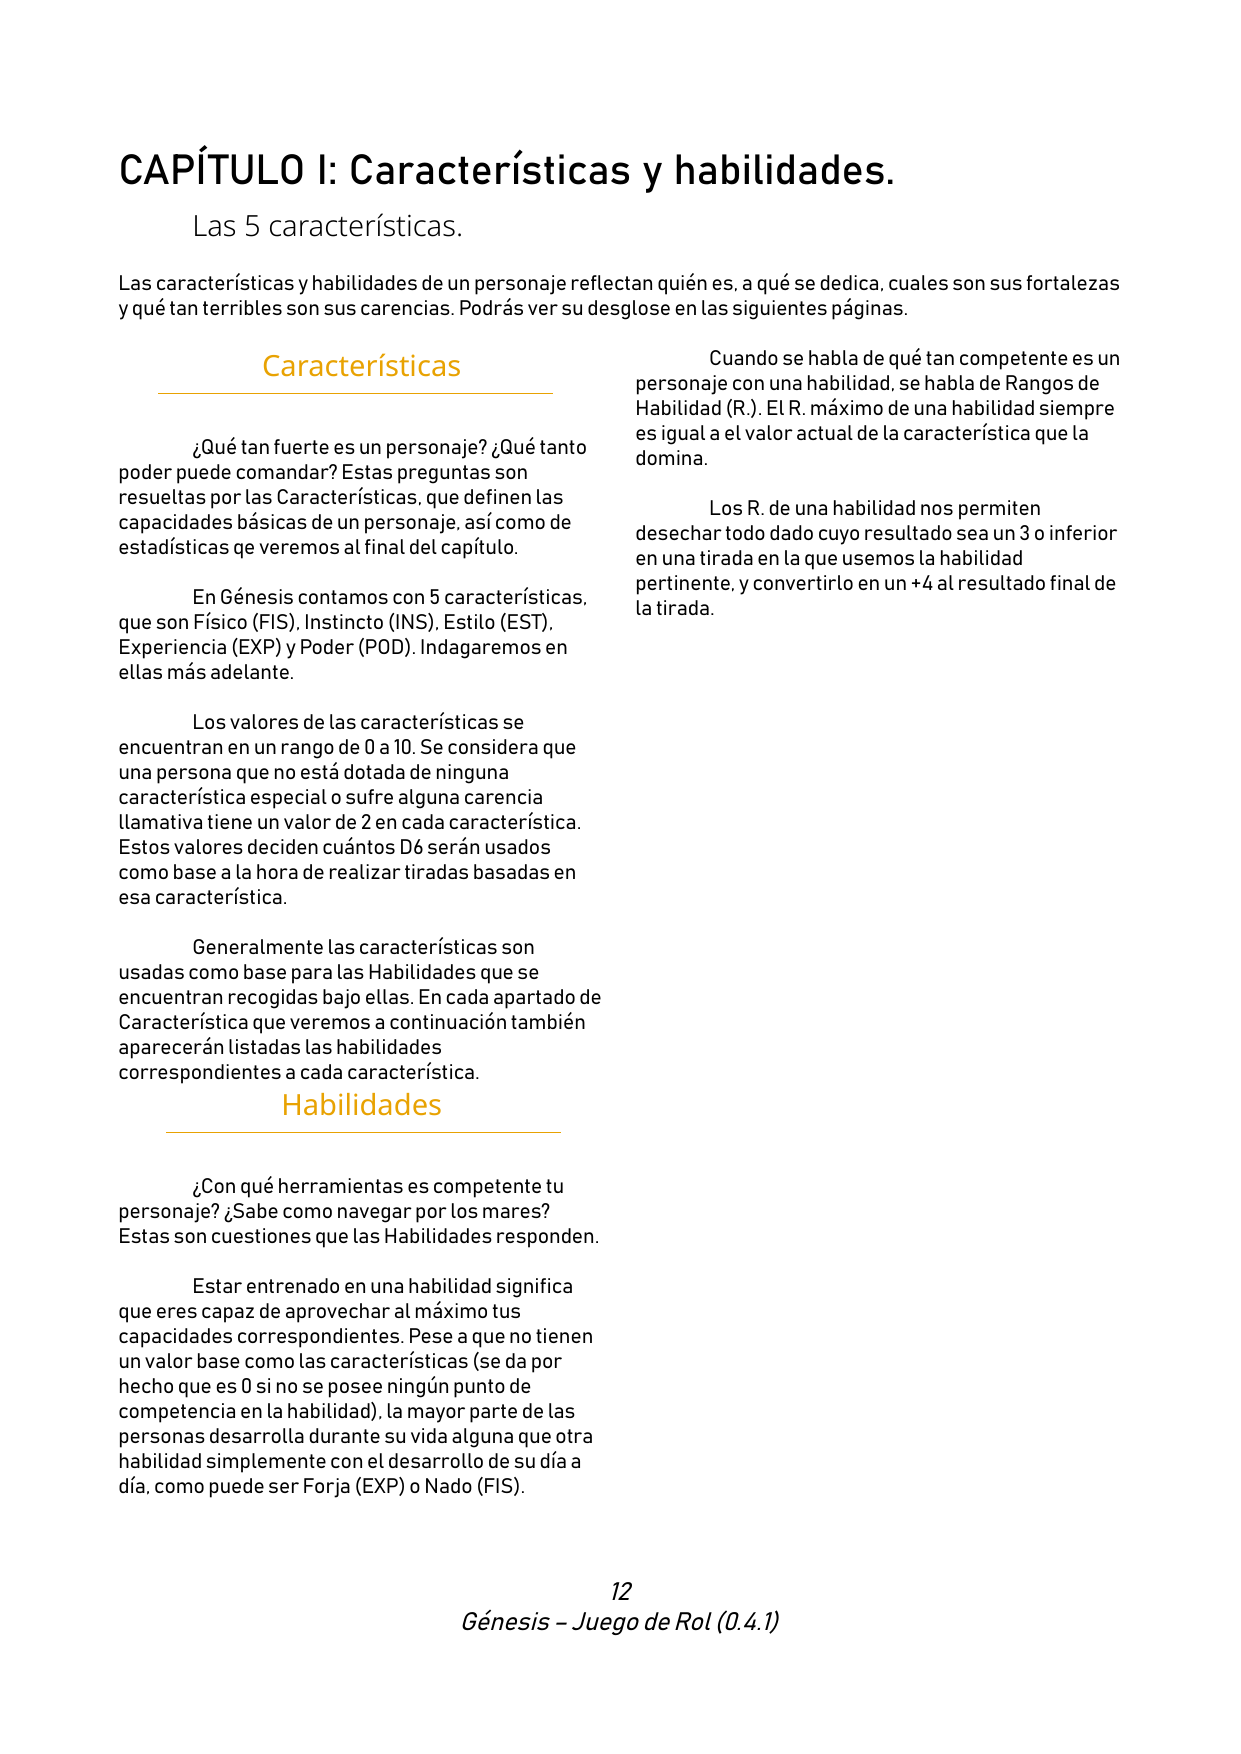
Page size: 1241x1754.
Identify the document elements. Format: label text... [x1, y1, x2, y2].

text Los valores de las características se encuentran en un rango de 0 a 10. Se considera que una persona que no está dotada de ninguna característica especial o sufre alguna carencia llamativa tiene un valor de 2 en cada característica. Estos valores deciden cuántos D6 serán usados como base a la hora de realizar tiradas basadas en esa característica. [118, 709, 605, 909]
subtitle CAPÍTULO I: Características y habilidades. [118, 143, 1122, 193]
text Habilidades [118, 1084, 605, 1123]
text Generalmente las características son usadas como base para las Habilidades que se encuentran recogidas bajo ellas. En cada apartado de Característica que veremos a continuación también aparecerán listadas las habilidades correspondientes a cada característica. [118, 934, 605, 1084]
text ¿Qué tan fuerte es un personaje? ¿Qué tanto poder puede comandar? Estas preguntas son resueltas por las Características, que definen las capacidades básicas de un personaje, así como de estadísticas qe veremos al final del capítulo. [118, 434, 605, 559]
subtitle Las 5 características. [118, 205, 1122, 245]
text En Génesis contamos con 5 características, que son Físico (FIS), Instincto (INS), Estilo (EST), Experiencia (EXP) y Poder (POD). Indagaremos en ellas más adelante. [118, 584, 605, 684]
text Cuando se habla de qué tan competente es un personaje con una habilidad, se habla de Rangos de Habilidad (R.). El R. máximo de una habilidad siempre es igual a el valor actual de la característica que la domina. [635, 345, 1122, 470]
text Características [118, 345, 605, 384]
text Las características y habilidades de un personaje reflectan quién es, a qué se dedica, cuales son sus fortalezas y qué tan terribles son sus carencias. Podrás ver su desglose en las siguientes páginas. [118, 270, 1122, 320]
text Estar entrenado en una habilidad significa que eres capaz de aprovechar al máximo tus capacidades correspondientes. Pese a que no tienen un valor base como las características (se da por hecho que es 0 si no se posee ningún punto de competencia en la habilidad), la mayor parte de las personas desarrolla durante su vida alguna que otra habilidad simplemente con el desarrollo de su día a día, como puede ser Forja (EXP) o Nado (FIS). [118, 1273, 605, 1498]
text ¿Con qué herramientas es competente tu personaje? ¿Sabe como navegar por los mares? Estas son cuestiones que las Habilidades responden. [118, 1173, 605, 1248]
text Los R. de una habilidad nos permiten desechar todo dado cuyo resultado sea un 3 o inferior en una tirada en la que usemos la habilidad pertinente, y convertirlo en un +4 al resultado final de la tirada. [635, 495, 1122, 620]
